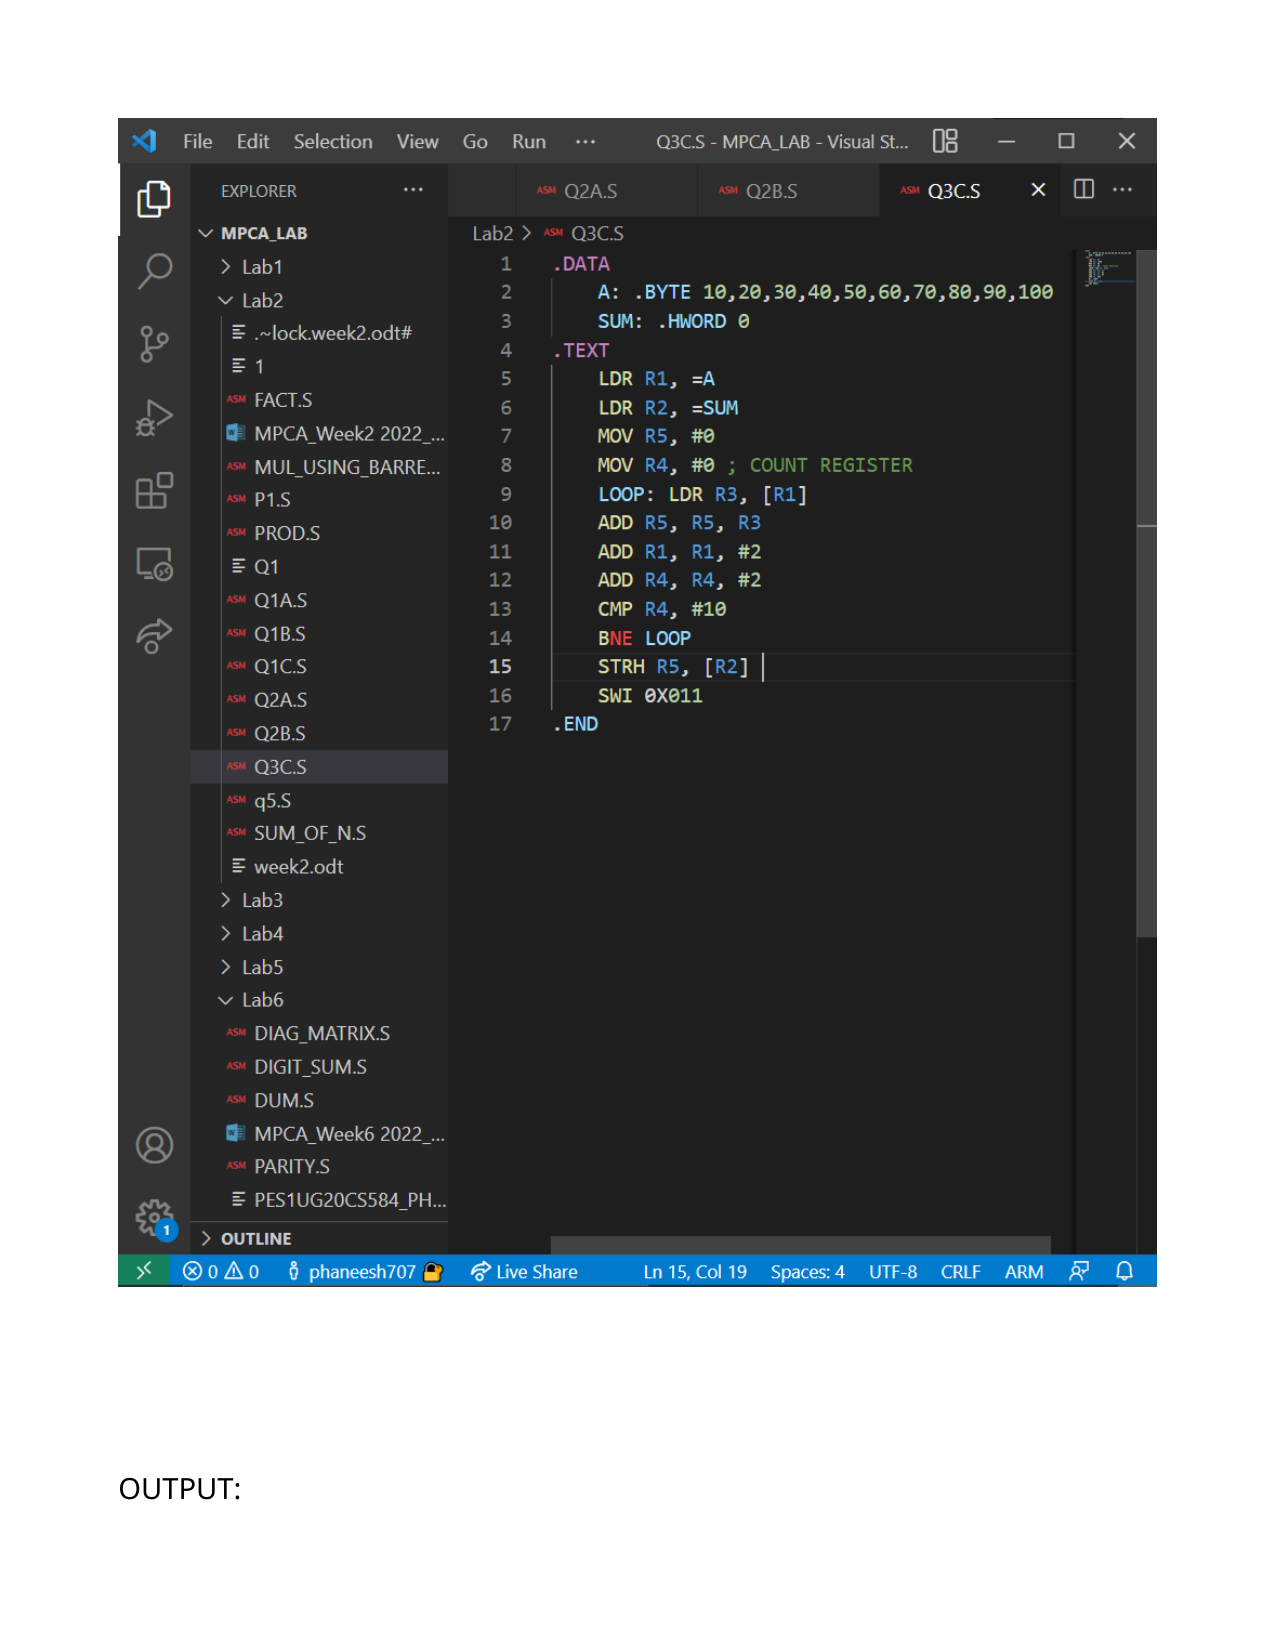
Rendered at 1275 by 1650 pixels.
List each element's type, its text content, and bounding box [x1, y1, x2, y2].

picture [118, 118, 1157, 1287]
text OUTPUT: [118, 1468, 1157, 1508]
